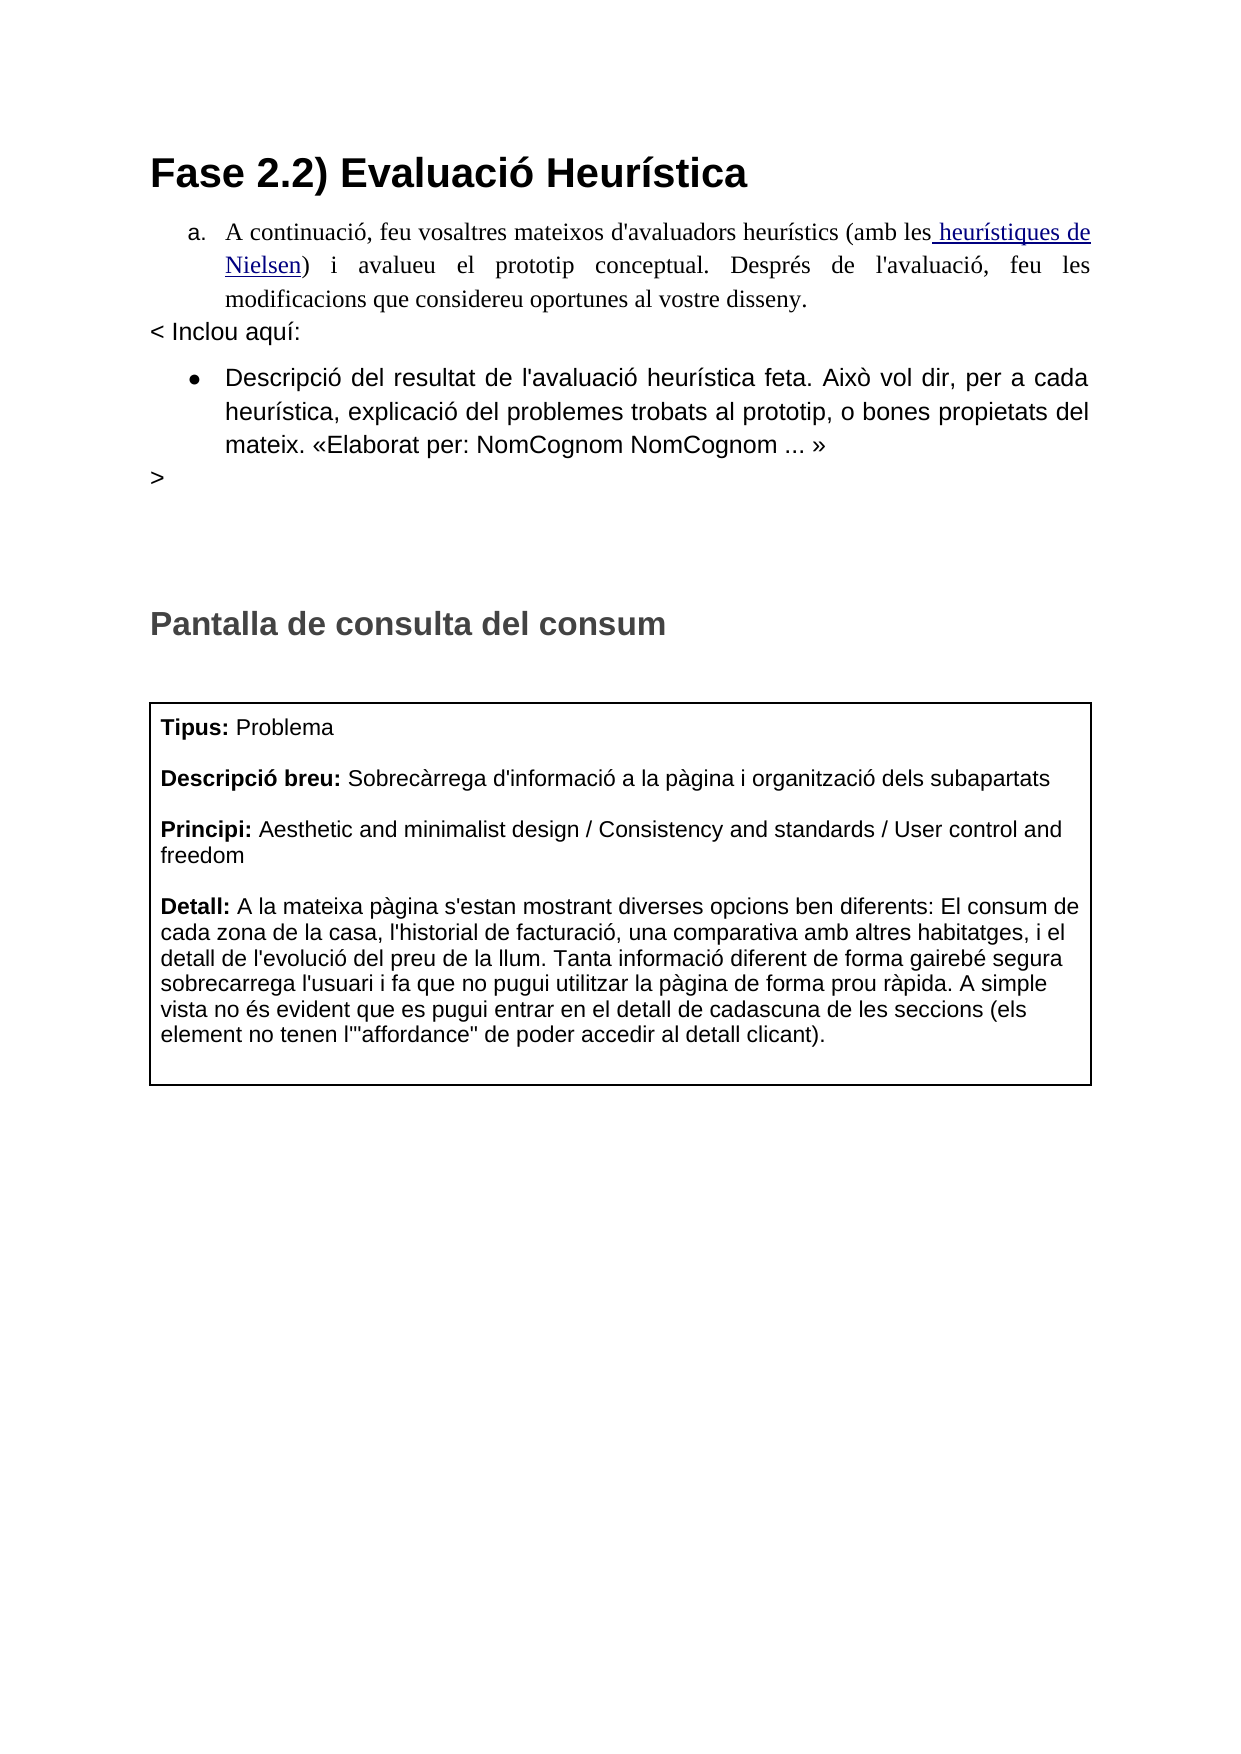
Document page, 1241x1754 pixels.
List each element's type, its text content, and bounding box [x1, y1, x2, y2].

text < Inclou aquí: [150, 318, 1091, 346]
list Descripció del resultat de l'avaluació heurística feta. Això vol dir, per a cada heurística, explicació del problemes trobats al prototip, o bones propietats del mateix. «Elaborat per: NomCognom NomCognom ... » [187, 364, 1091, 459]
subtitle Pantalla de consulta del consum [150, 605, 1091, 642]
subtitle Fase 2.2) Evaluació Heurística [150, 150, 1091, 197]
list A continuació, feu vosaltres mateixos d'avaluadors heurístics (amb les heurístiques de Nielsen) i avalueu el prototip conceptual. Després de l'avaluació, feu les modificacions que considereu oportunes al vostre disseny. [187, 218, 1091, 312]
text > [150, 464, 1091, 492]
table_header Tipus: Problema Descripció breu: Sobrecàrrega d'informació a la pàgina i organització dels subapartats Principi: Aesthetic and minimalist design / Consistency and standards / User control and freedom Detall: A la mateixa pàgina s'estan mostrant diverses opcions ben diferents: El consum de cada zona de la casa, l'historial de facturació, una comparativa amb altres habitatges, i el detall de l'evolució del preu de la llum. Tanta informació diferent de forma gairebé segura sobrecarrega l'usuari i fa que no pugui utilitzar la pàgina de forma prou ràpida. A simple vista no és evident que es pugui entrar en el detall de cadascuna de les seccions (els element no tenen l'"affordance" de poder accedir al detall clicant). [151, 704, 1090, 1084]
